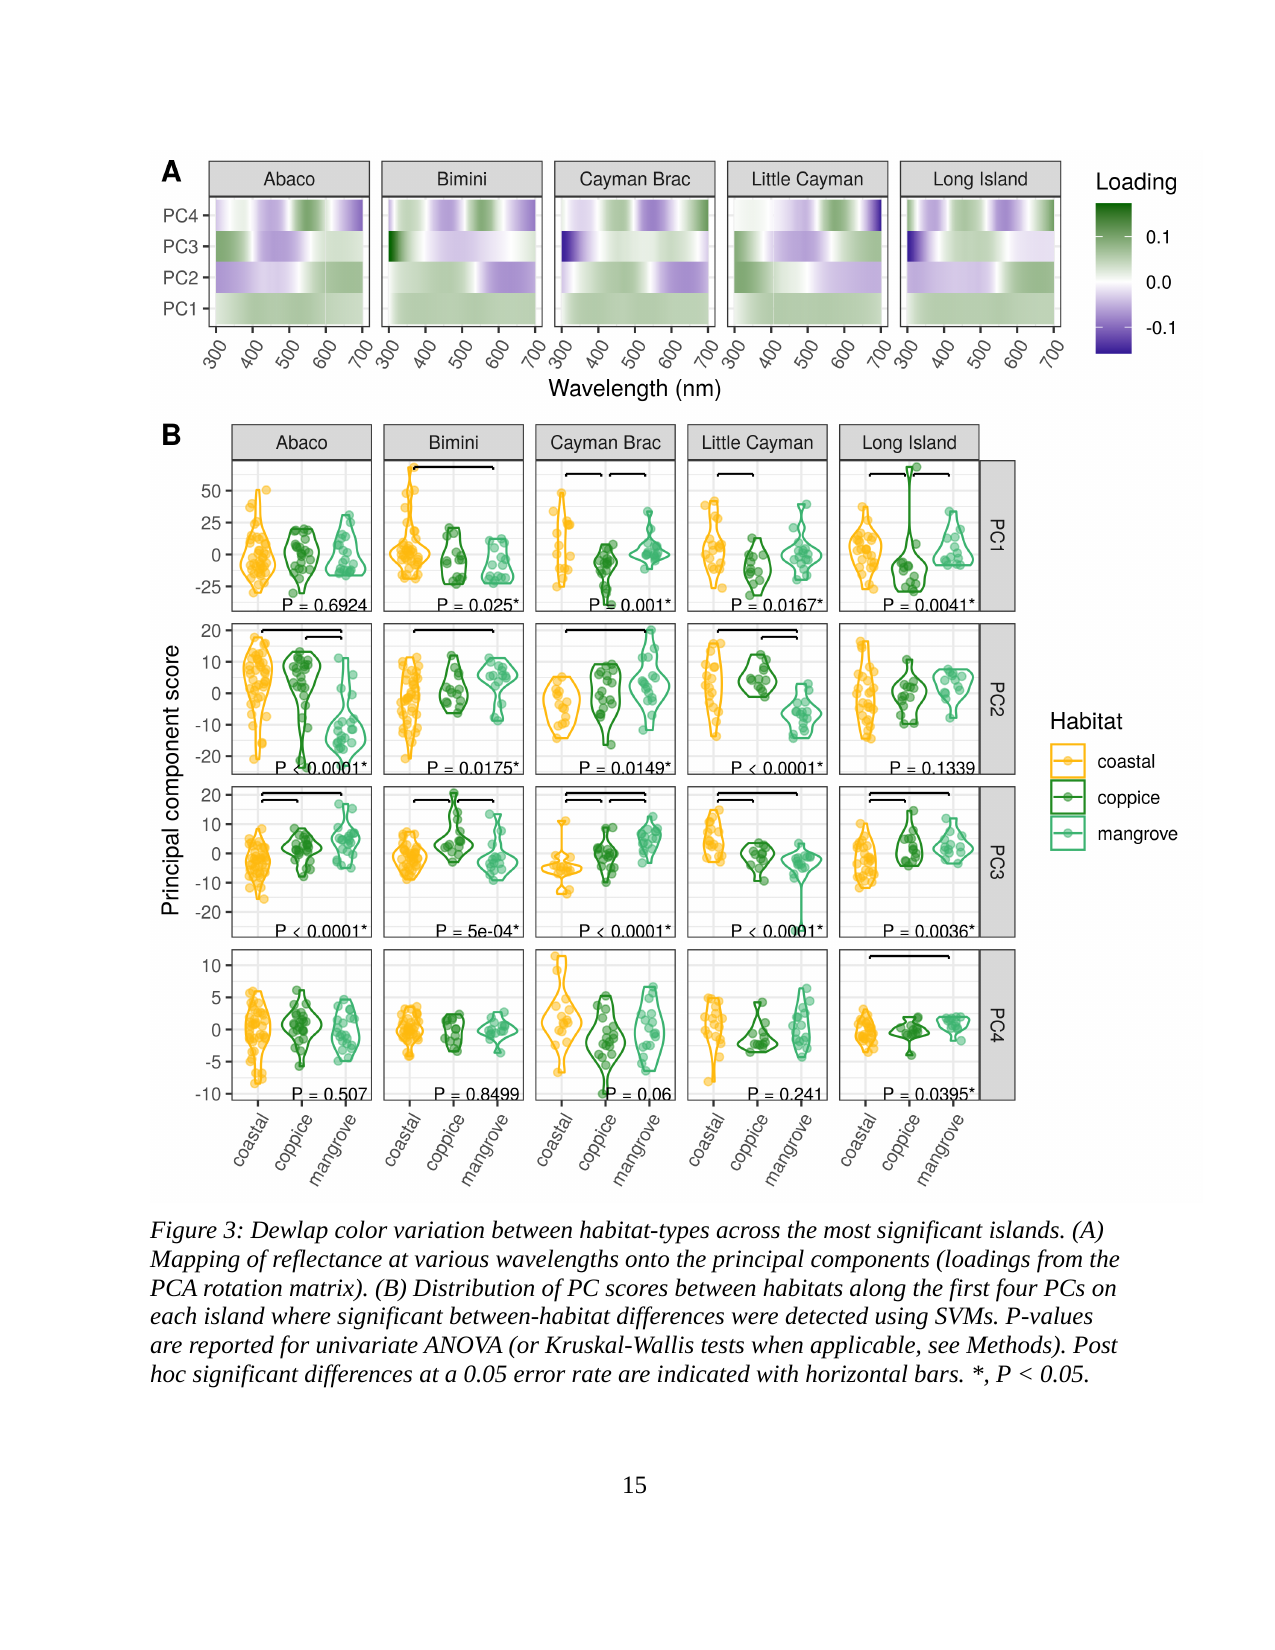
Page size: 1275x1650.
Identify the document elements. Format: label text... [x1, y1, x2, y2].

text Figure 3: Dewlap color variation between habitat-types across the most significant islands. (A) Mapping of reflectance at various wavelengths onto the principal components (loadings from the PCA rotation matrix). (B) Distribution of PC scores between habitats along the first four PCs on each island where significant between-habitat differences were detected using SVMs. P-values are reported for univariate ANOVA (or Kruskal-Wallis tests when applicable, see Methods). Post hoc significant differences at a 0.05 error rate are indicated with horizontal bars. *, P < 0.05. [150, 1215, 1125, 1388]
picture [150, 150, 1203, 1203]
